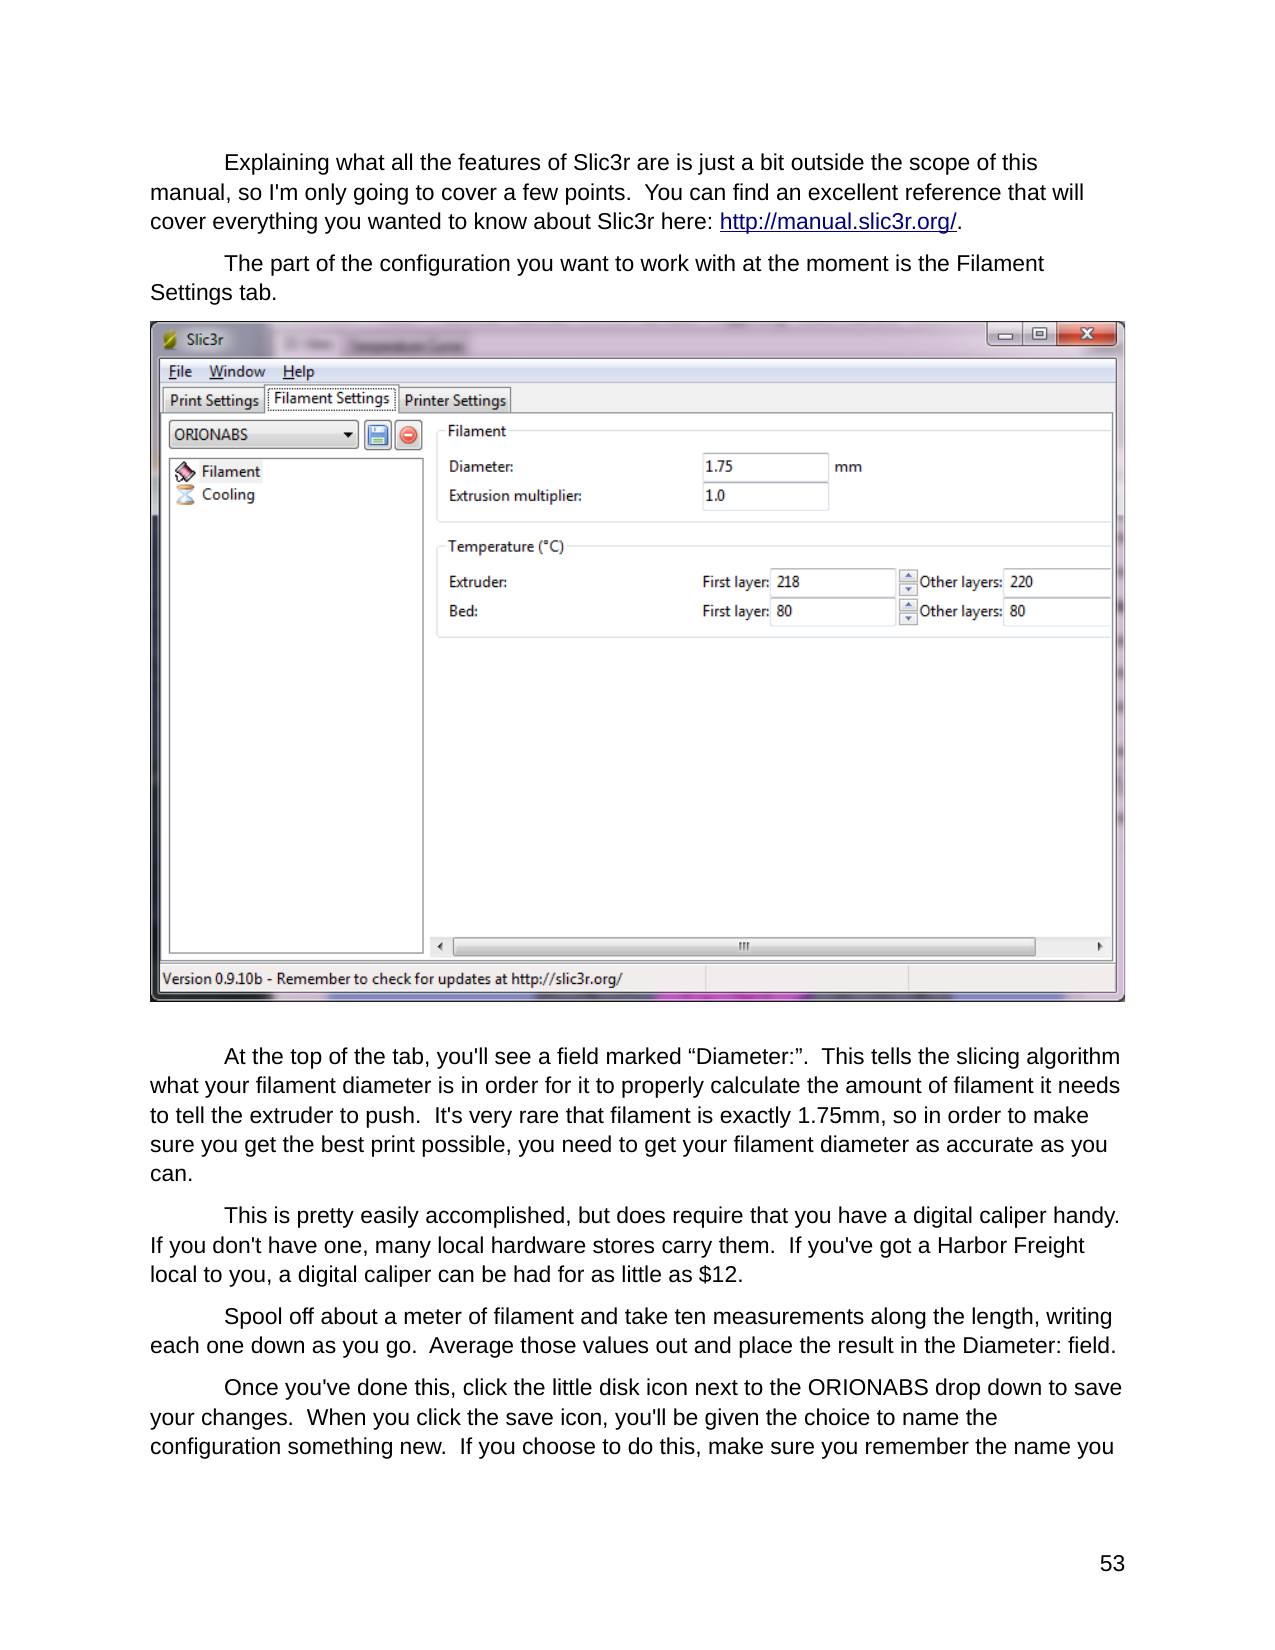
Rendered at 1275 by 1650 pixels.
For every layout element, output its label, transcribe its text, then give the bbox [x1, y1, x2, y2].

picture [150, 321, 1125, 1002]
text The part of the configuration you want to work with at the moment is the Filament Settings tab. [150, 251, 1125, 306]
text Spool off about a meter of filament and take ten measurements along the length, writing each one down as you go. Average those values out and place the result in the Diameter: field. [150, 1304, 1125, 1359]
text Once you've done this, click the little disk icon next to the ORIONABS drop down to save your changes. When you click the save icon, you'll be given the choice to name the configuration something new. If you choose to do this, make sure you remember the name you [150, 1375, 1125, 1459]
text Explaining what all the features of Slic3r are is just a bit outside the scope of this manual, so I'm only going to cover a few points. You can find an excellent reference that will cover everything you wanted to know about Slic3r here: http://manual.slic3r.org/. [150, 150, 1125, 234]
text This is pretty easily accomplished, but does require that you have a digital caliper handy. If you don't have one, many local hardware stores carry them. If you've got a Harbor Freight local to you, a digital caliper can be had for as little as $12. [150, 1203, 1125, 1287]
text At the top of the tab, you'll see a field marked “Diameter:”. This tells the slicing algorithm what your filament diameter is in order for it to properly calculate the amount of filament it needs to tell the extruder to push. It's very rare that filament is exactly 1.75mm, so in order to make sure you get the best print possible, you need to get your filament diameter as accurate as you can. [150, 1044, 1125, 1187]
